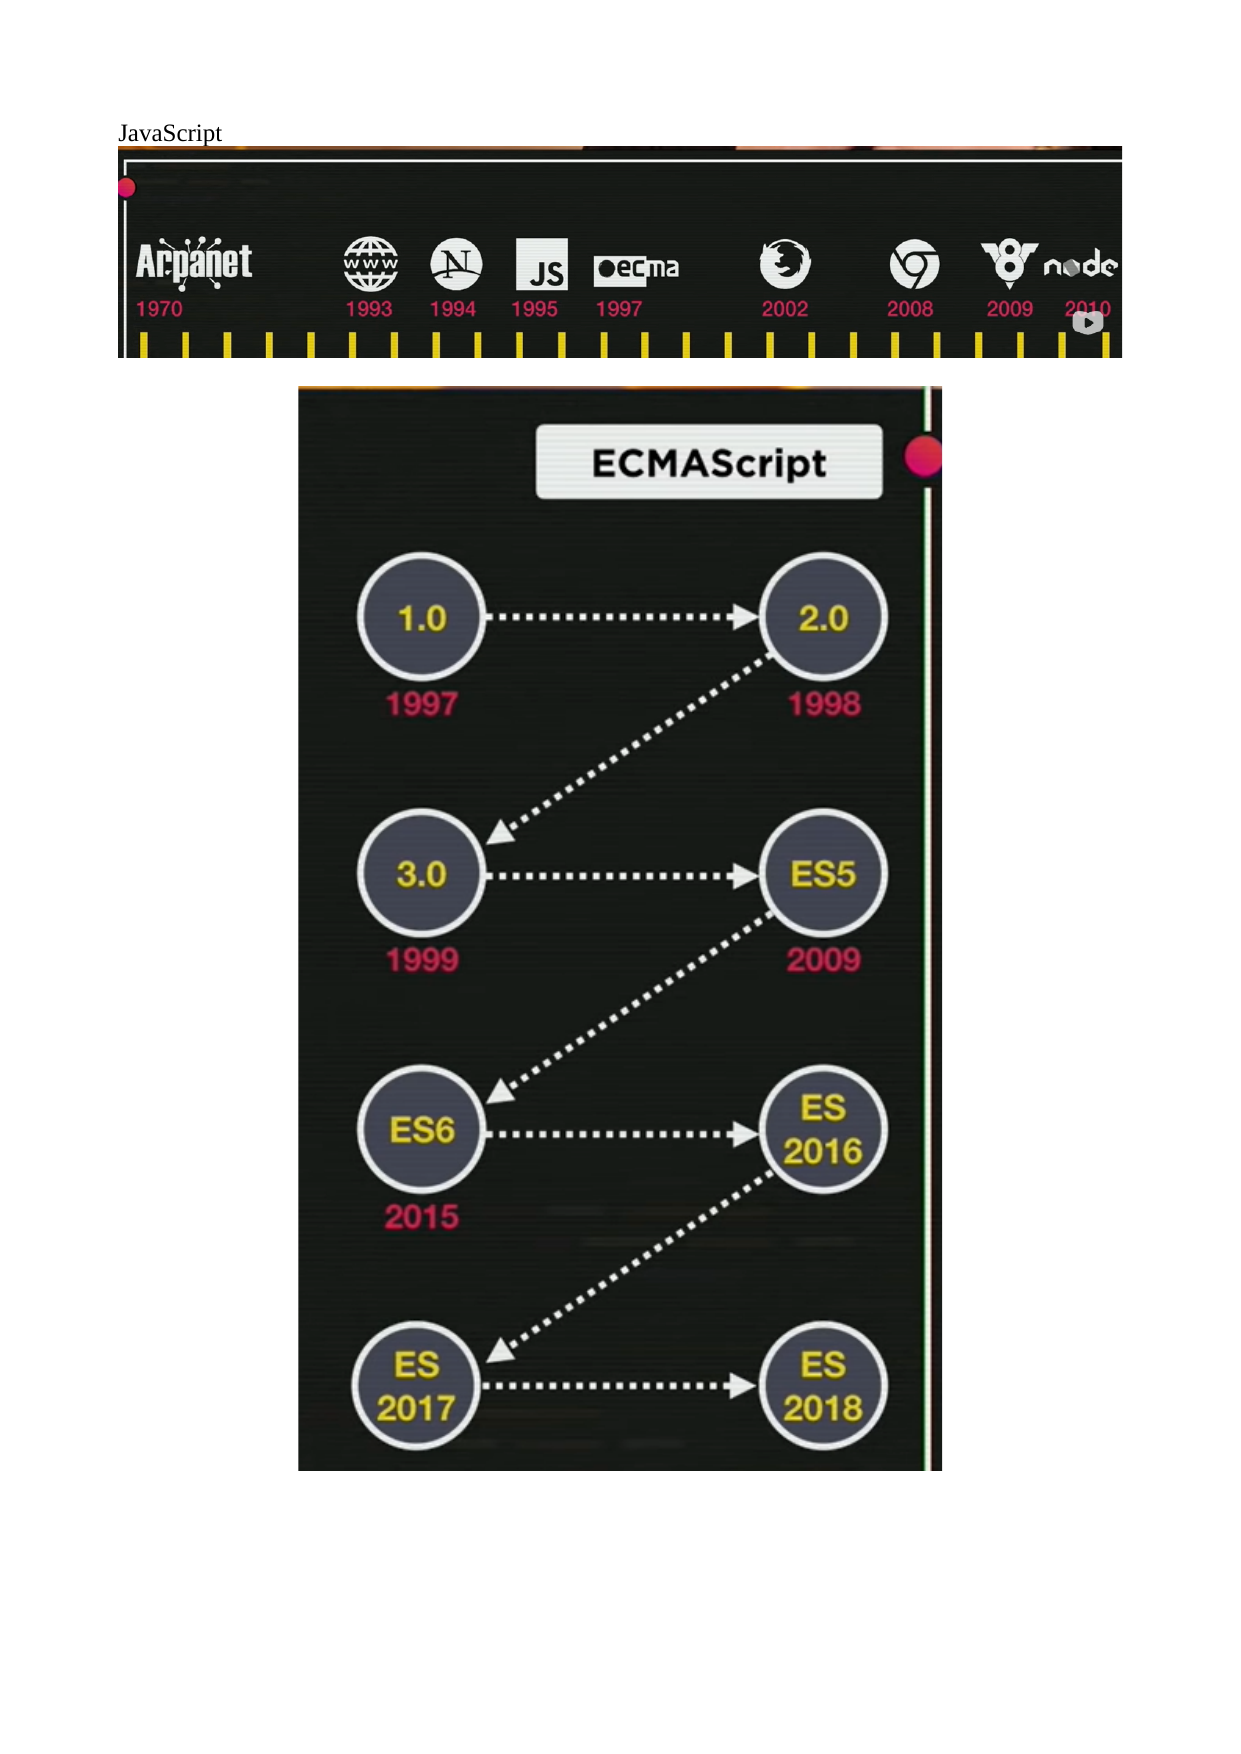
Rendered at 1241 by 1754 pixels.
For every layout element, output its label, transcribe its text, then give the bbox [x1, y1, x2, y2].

picture [298, 386, 943, 1471]
picture [118, 146, 1123, 358]
text JavaScript [118, 118, 1122, 146]
